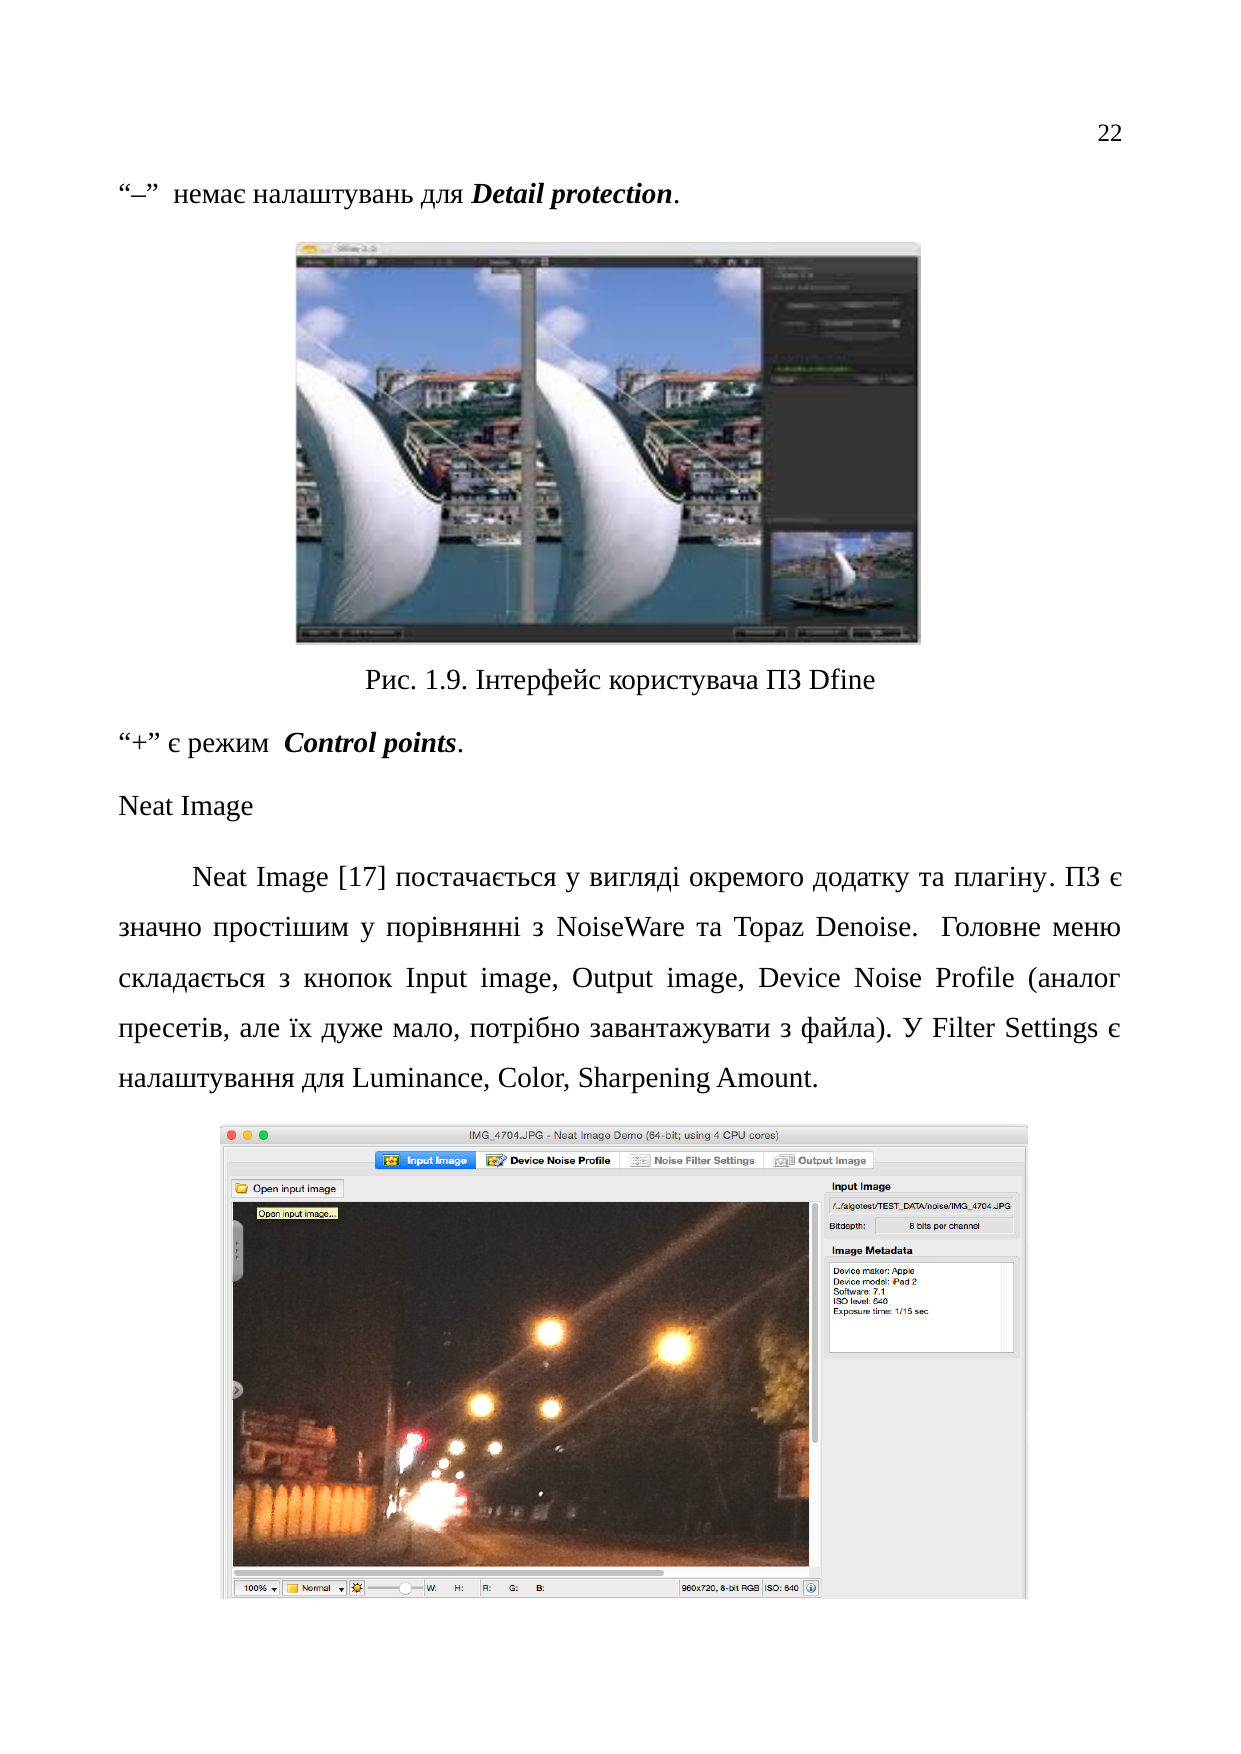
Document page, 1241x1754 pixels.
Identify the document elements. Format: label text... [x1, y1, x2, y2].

picture [295, 242, 921, 645]
text Neat Image [17] постачається у вигляді окремого додатку та плагіну. ПЗ є значно простішим у порівнянні з NoiseWare та Topaz Denoise. Головне меню складається з кнопок Input image, Output image, Device Noise Profile (аналог пресетів, але їх дуже мало, потрібно завантажувати з файла). У Filter Settings є налаштування для Luminance, Color, Sharpening Amount. [118, 859, 1122, 1094]
picture [220, 1124, 1029, 1599]
text “–” немає налаштувань для Detail protection. [118, 176, 1122, 210]
text “+” є режим Control points. [118, 725, 1122, 759]
text Рис. 1.9. Інтерфейс користувача ПЗ Dfine [118, 239, 1122, 696]
text Neat Image [118, 788, 1122, 822]
